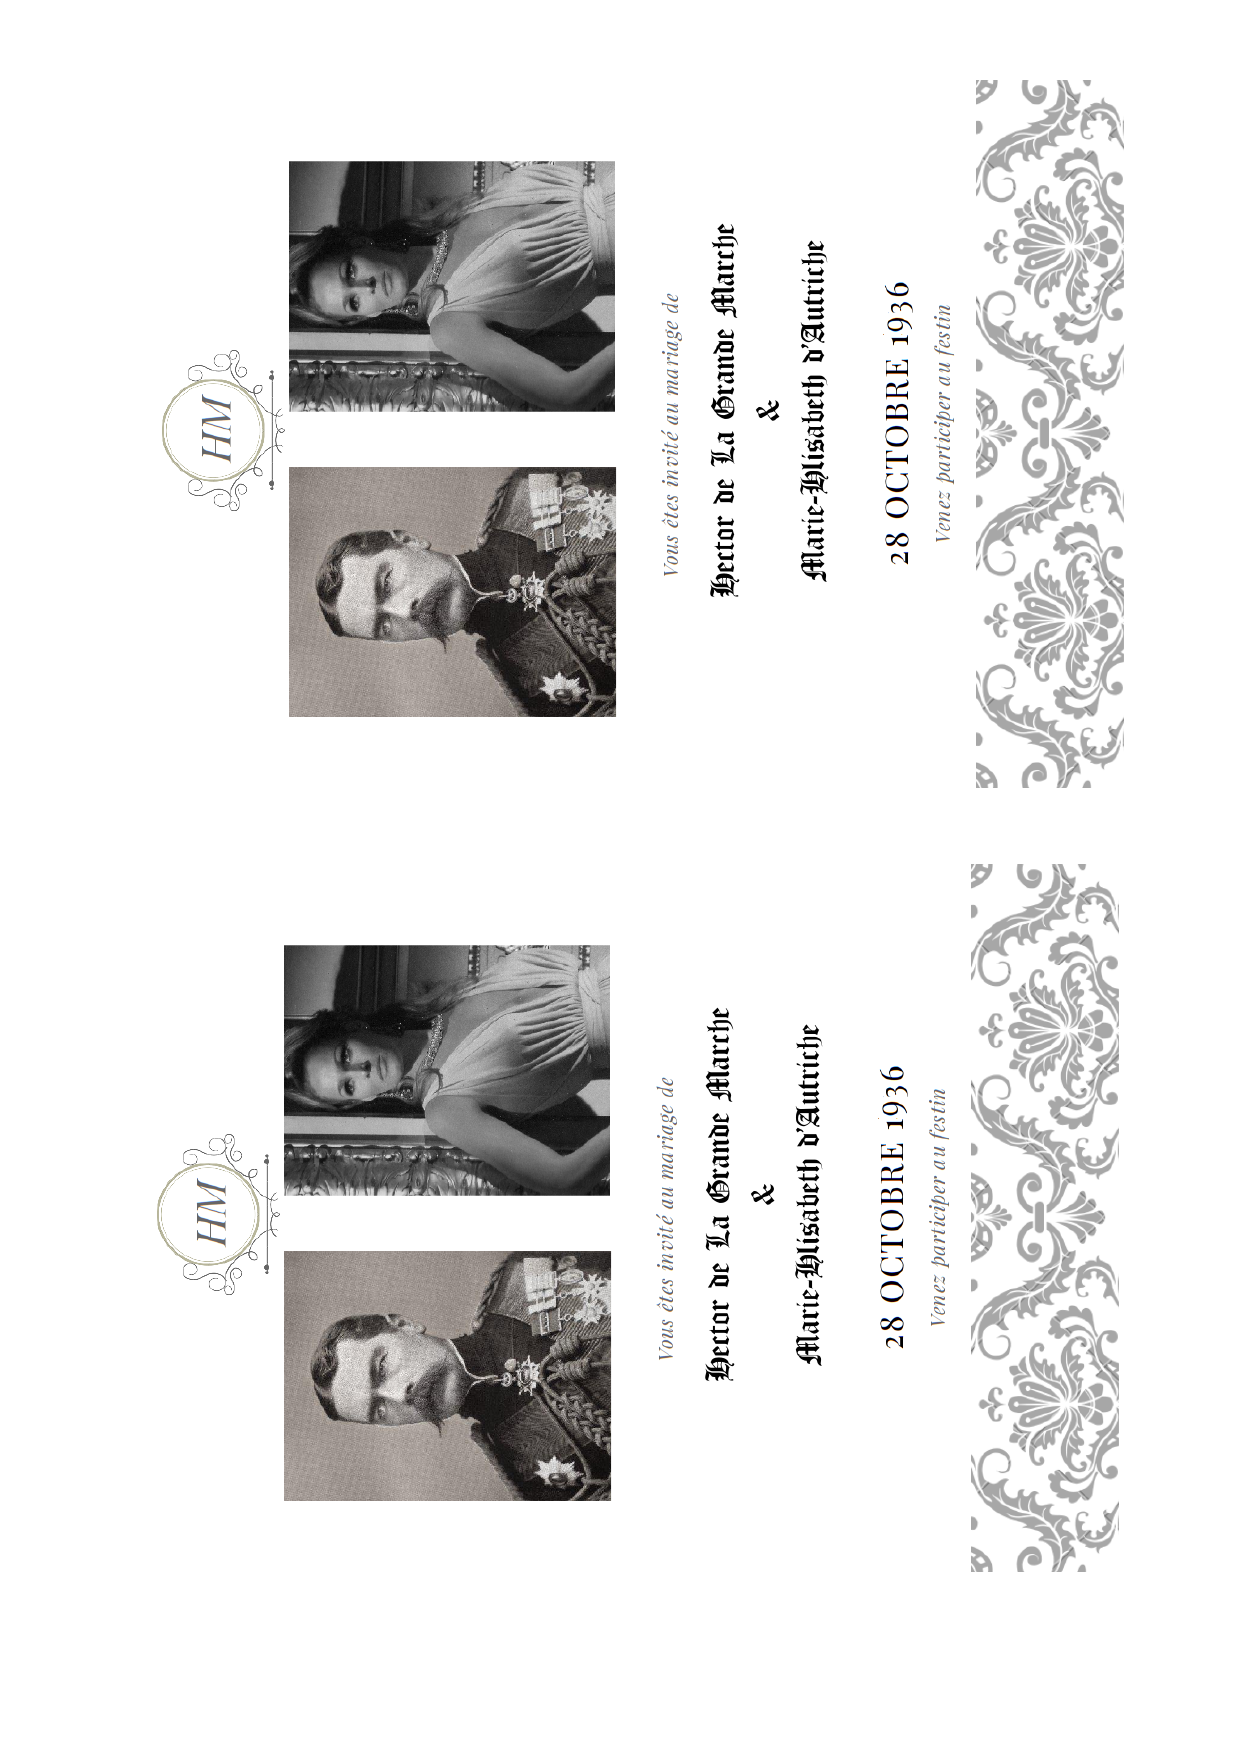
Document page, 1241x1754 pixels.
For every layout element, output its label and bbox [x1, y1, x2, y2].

picture [115, 863, 1120, 1572]
picture [120, 79, 1125, 788]
